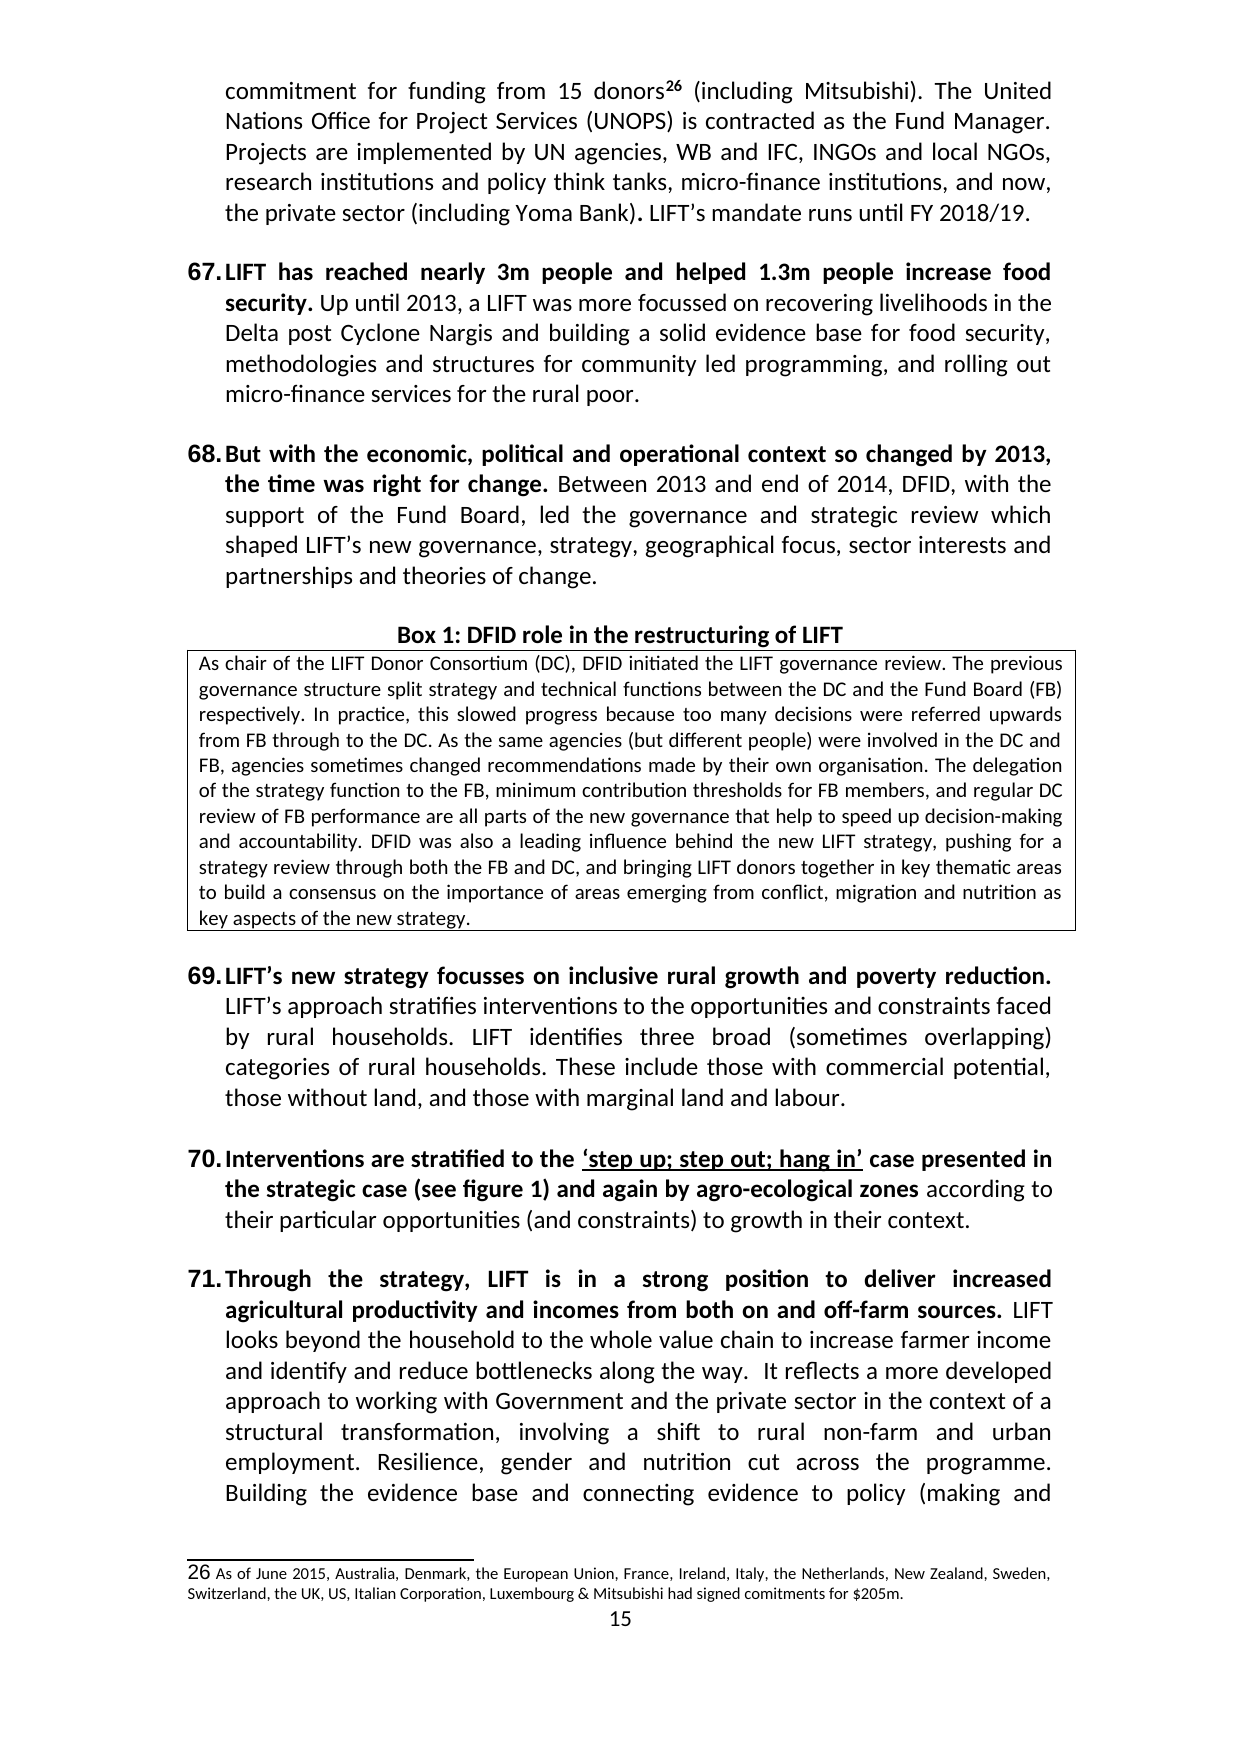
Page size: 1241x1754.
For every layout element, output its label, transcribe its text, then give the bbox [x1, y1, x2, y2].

list Box 1: DFID role in the restructuring of LIFT [187, 619, 1053, 649]
list But with the economic, political and operational context so changed by 2013, the time was right for change. Between 2013 and end of 2014, DFID, with the support of the Fund Board, led the governance and strategic review which shaped LIFT’s new governance, strategy, geographical focus, sector interests and partnerships and theories of change. [187, 438, 1053, 590]
list LIFT’s new strategy focusses on inclusive rural growth and poverty reduction. LIFT’s approach stratifies interventions to the opportunities and constraints faced by rural households. LIFT identifies three broad (sometimes overlapping) categories of rural households. These include those with commercial potential, those without land, and those with marginal land and labour. [187, 960, 1053, 1113]
list commitment for funding from 15 donors (including Mitsubishi). The United Nations Office for Project Services (UNOPS) is contracted as the Fund Manager. Projects are implemented by UN agencies, WB and IFC, INGOs and local NGOs, research institutions and policy think tanks, micro-finance institutions, and now, the private sector (including Yoma Bank). LIFT’s mandate runs until FY 2018/19. [187, 75, 1053, 228]
list As of June 2015, Australia, Denmark, the European Union, France, Ireland, Italy, the Netherlands, New Zealand, Sweden, Switzerland, the UK, US, Italian Corporation, Luxembourg & Mitsubishi had signed comitments for $205m. [187, 1560, 1053, 1604]
list Interventions are stratified to the ‘step up; step out; hang in’ case presented in the strategic case (see figure 1) and again by agro-ecological zones according to their particular opportunities (and constraints) to growth in their context. [187, 1143, 1053, 1235]
list LIFT has reached nearly 3m people and helped 1.3m people increase food security. Up until 2013, a LIFT was more focussed on recovering livelihoods in the Delta post Cyclone Nargis and building a solid evidence base for food security, methodologies and structures for community led programming, and rolling out micro-finance services for the rural poor. [187, 256, 1053, 409]
table_header As chair of the LIFT Donor Consortium (DC), DFID initiated the LIFT governance review. The previous governance structure split strategy and technical functions between the DC and the Fund Board (FB) respectively. In practice, this slowed progress because too many decisions were referred upwards from FB through to the DC. As the same agencies (but different people) were involved in the DC and FB, agencies sometimes changed recommendations made by their own organisation. The delegation of the strategy function to the FB, minimum contribution thresholds for FB members, and regular DC review of FB performance are all parts of the new governance that help to speed up decision-making and accountability. DFID was also a leading influence behind the new LIFT strategy, pushing for a strategy review through both the FB and DC, and bringing LIFT donors together in key thematic areas to build a consensus on the importance of areas emerging from conflict, migration and nutrition as key aspects of the new strategy. [188, 651, 1075, 930]
list Through the strategy, LIFT is in a strong position to deliver increased agricultural productivity and incomes from both on and off-farm sources. LIFT looks beyond the household to the whole value chain to increase farmer income and identify and reduce bottlenecks along the way. It reflects a more developed approach to working with Government and the private sector in the context of a structural transformation, involving a shift to rural non-farm and urban employment. Resilience, gender and nutrition cut across the programme. Building the evidence base and connecting evidence to policy (making and [187, 1263, 1053, 1508]
